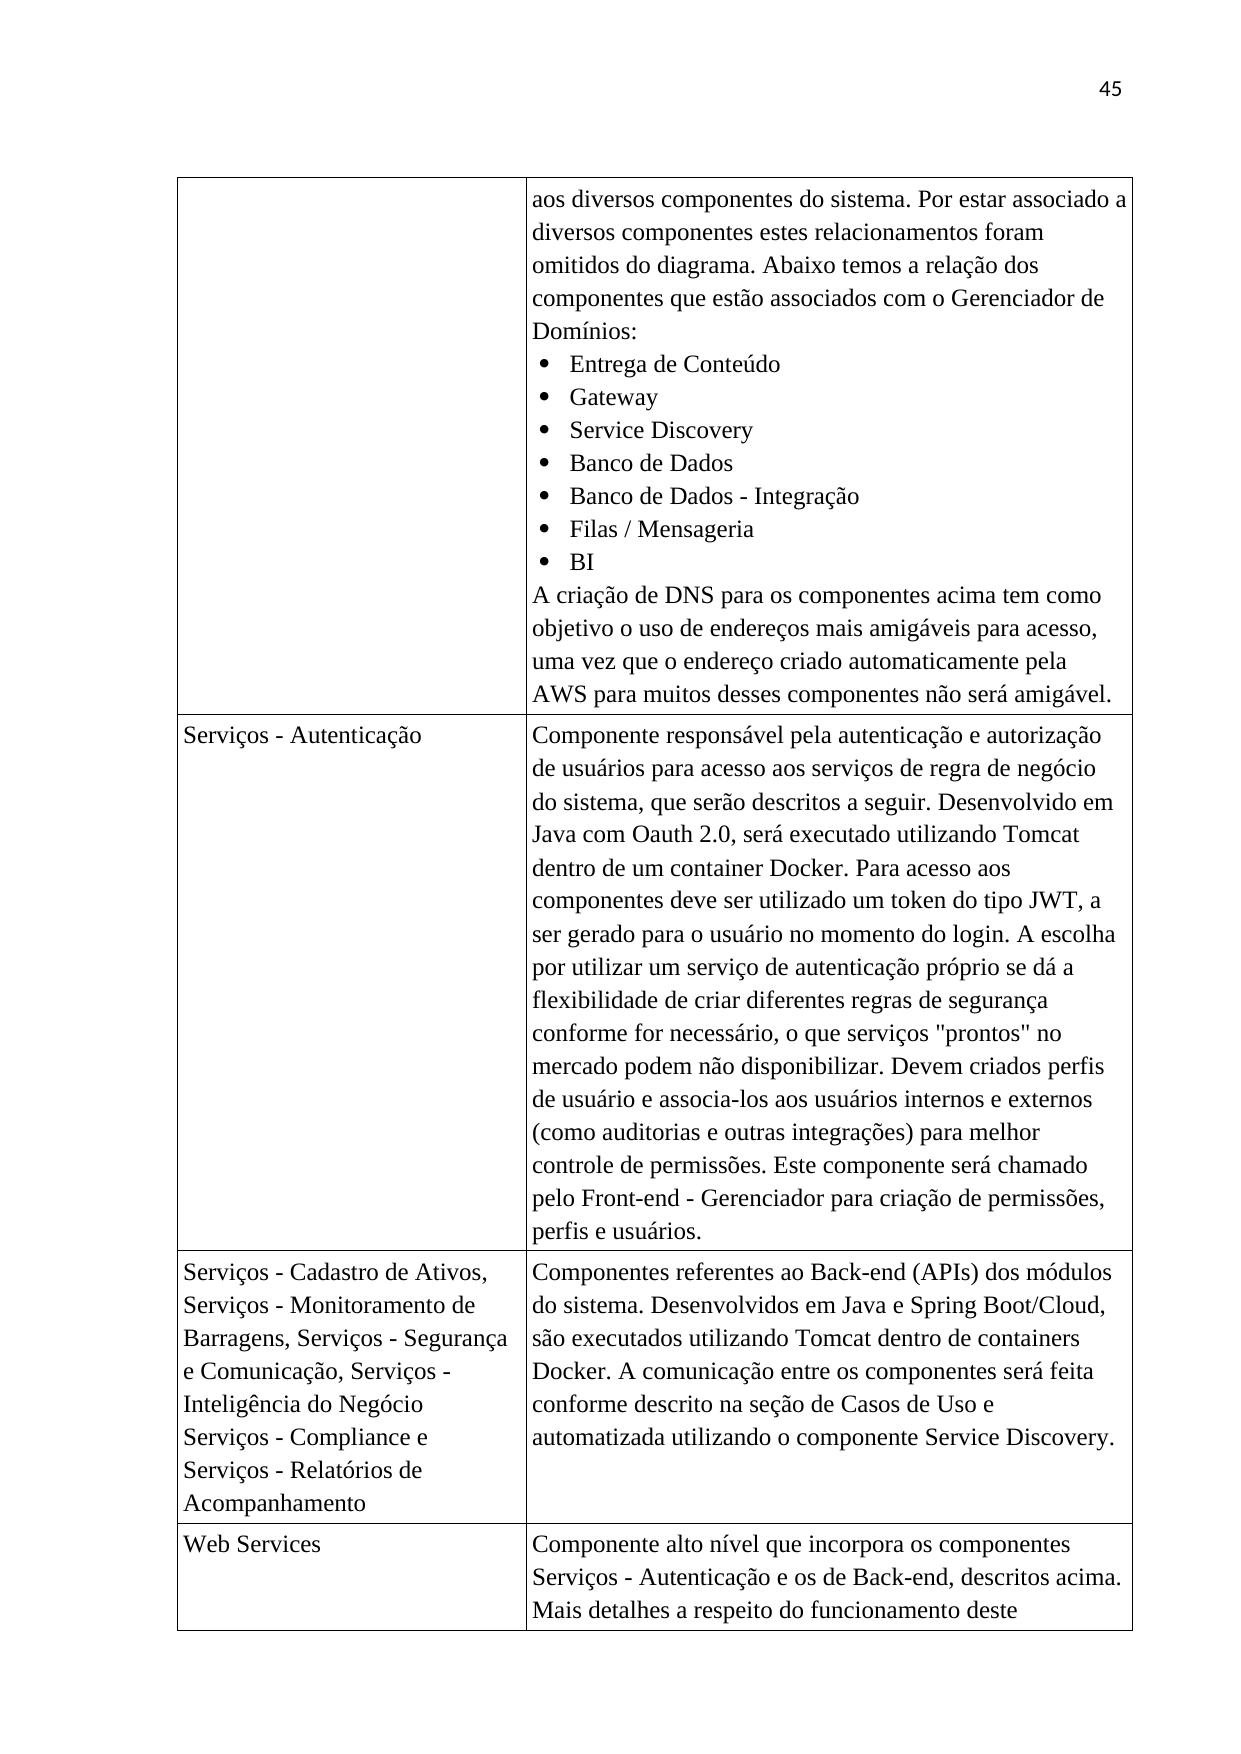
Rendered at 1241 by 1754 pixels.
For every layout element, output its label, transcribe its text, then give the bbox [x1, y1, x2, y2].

table_cell Componente responsável pela autenticação e autorização de usuários para acesso aos serviços de regra de negócio do sistema, que serão descritos a seguir. Desenvolvido em Java com Oauth 2.0, será executado utilizando Tomcat dentro de um container Docker. Para acesso aos componentes deve ser utilizado um token do tipo JWT, a ser gerado para o usuário no momento do login. A escolha por utilizar um serviço de autenticação próprio se dá a flexibilidade de criar diferentes regras de segurança conforme for necessário, o que serviços "prontos" no mercado podem não disponibilizar. Devem criados perfis de usuário e associa-los aos usuários internos e externos (como auditorias e outras integrações) para melhor controle de permissões. Este componente será chamado pelo Front-end - Gerenciador para criação de permissões, perfis e usuários. [527, 715, 1132, 1250]
table_cell Serviços - Cadastro de Ativos, Serviços - Monitoramento de Barragens, Serviços - Segurança e Comunicação, Serviços - Inteligência do Negócio Serviços - Compliance e Serviços - Relatórios de Acompanhamento [178, 1251, 526, 1523]
table_cell Componentes referentes ao Back-end (APIs) dos módulos do sistema. Desenvolvidos em Java e Spring Boot/Cloud, são executados utilizando Tomcat dentro de containers Docker. A comunicação entre os componentes será feita conforme descrito na seção de Casos de Uso e automatizada utilizando o componente Service Discovery. [527, 1251, 1132, 1523]
table_cell Componente alto nível que incorpora os componentes Serviços - Autenticação e os de Back-end, descritos acima. Mais detalhes a respeito do funcionamento deste [527, 1524, 1132, 1630]
table_cell Serviços - Autenticação [178, 715, 526, 1250]
table_cell aos diversos componentes do sistema. Por estar associado a diversos componentes estes relacionamentos foram omitidos do diagrama. Abaixo temos a relação dos componentes que estão associados com o Gerenciador de Domínios: Entrega de Conteúdo Gateway Service Discovery Banco de Dados Banco de Dados - Integração Filas / Mensageria BI A criação de DNS para os componentes acima tem como objetivo o uso de endereços mais amigáveis para acesso, uma vez que o endereço criado automaticamente pela AWS para muitos desses componentes não será amigável. [527, 178, 1132, 714]
table_cell Web Services [178, 1524, 526, 1630]
table_cell [178, 178, 526, 714]
